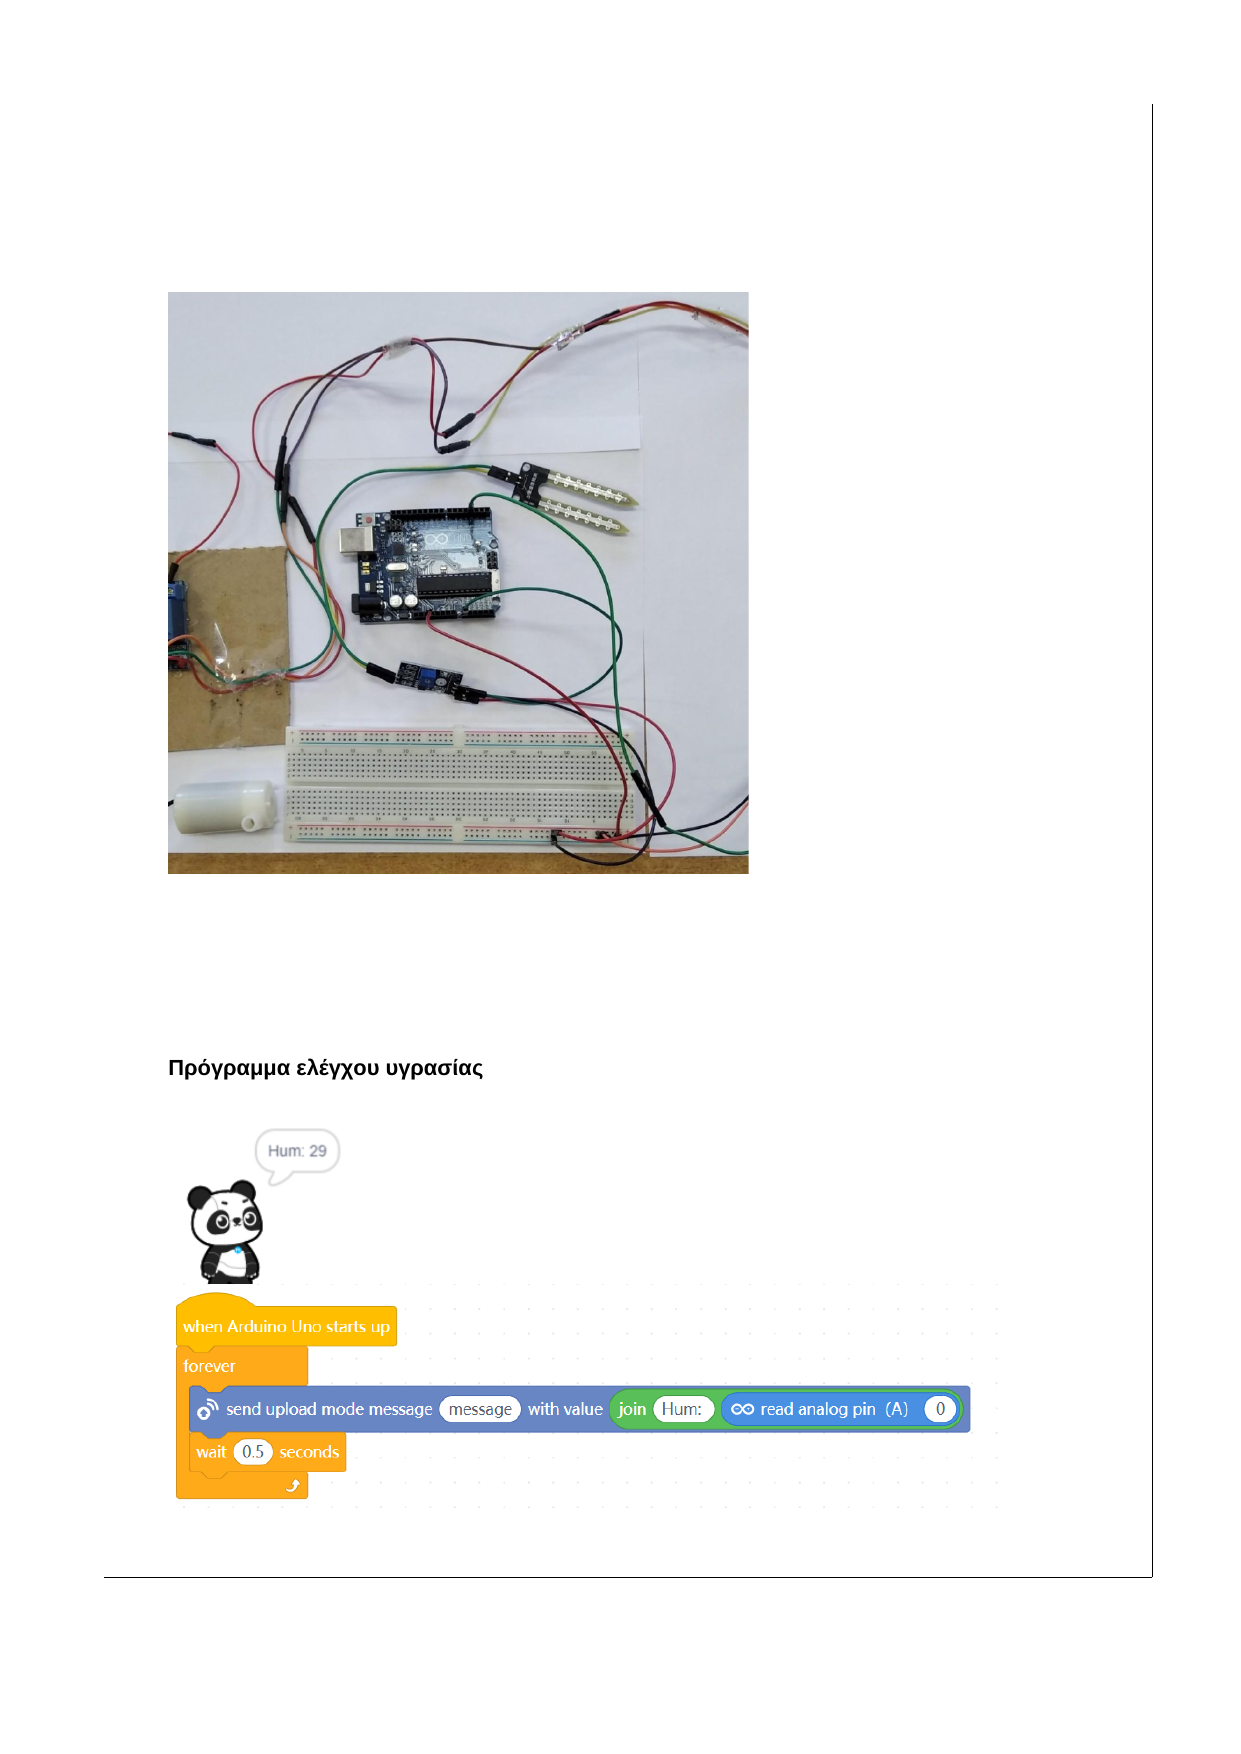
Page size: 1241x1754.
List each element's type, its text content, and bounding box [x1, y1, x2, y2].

text Πρόγραμμα ελέγχου υγρασίας [103, 990, 1152, 1031]
